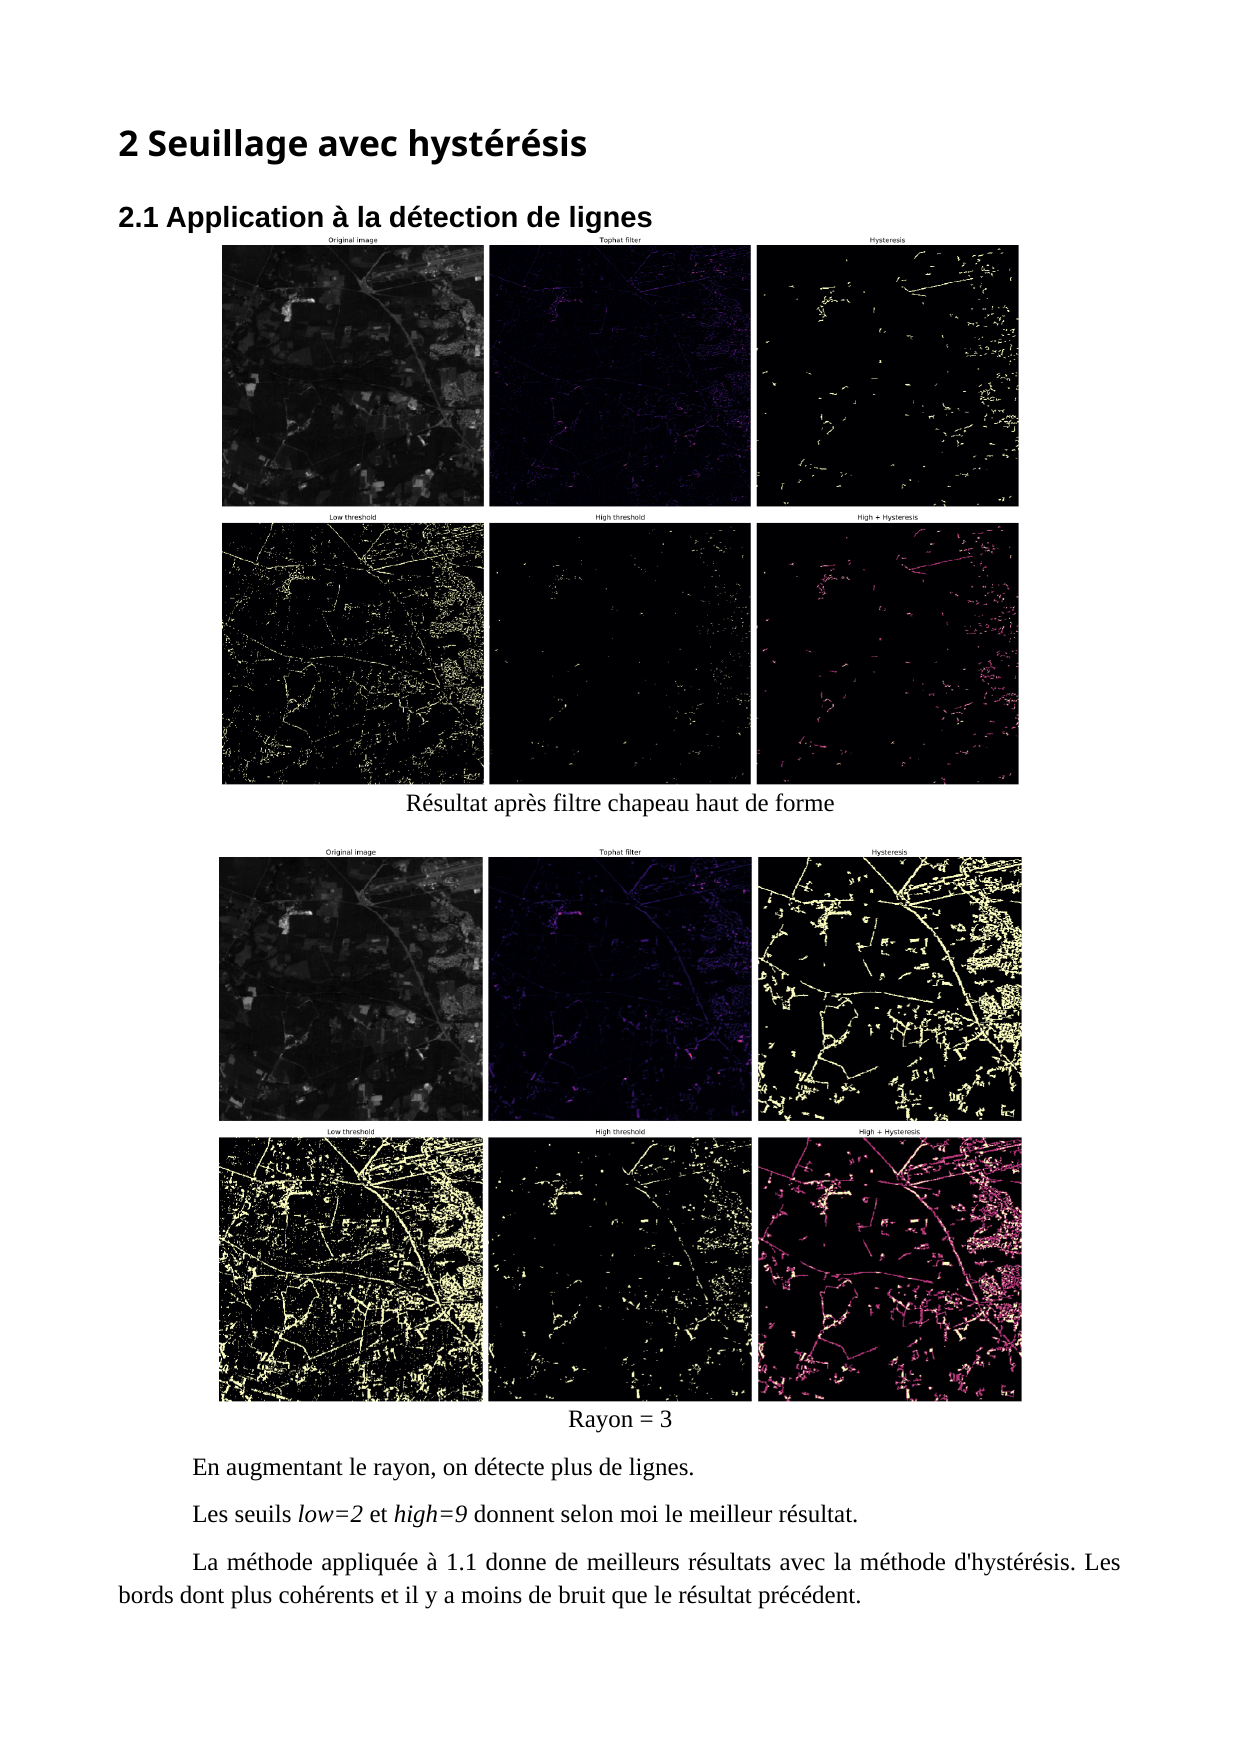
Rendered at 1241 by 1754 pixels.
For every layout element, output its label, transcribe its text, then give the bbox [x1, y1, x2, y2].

subtitle 2 Seuillage avec hystérésis [118, 118, 1122, 166]
text La méthode appliquée à 1.1 donne de meilleurs résultats avec la méthode d'hystérésis. Les bords dont plus cohérents et il y a moins de bruit que le résultat précédent. [118, 1547, 1122, 1609]
text Résultat après filtre chapeau haut de forme [118, 788, 1122, 817]
text En augmentant le rayon, on détecte plus de lignes. [118, 1452, 1122, 1481]
text Les seuils low=2 et high=9 donnent selon moi le meilleur résultat. [118, 1499, 1122, 1528]
text Rayon = 3 [118, 1404, 1122, 1433]
subtitle 2.1 Application à la détection de lignes [118, 200, 1122, 233]
